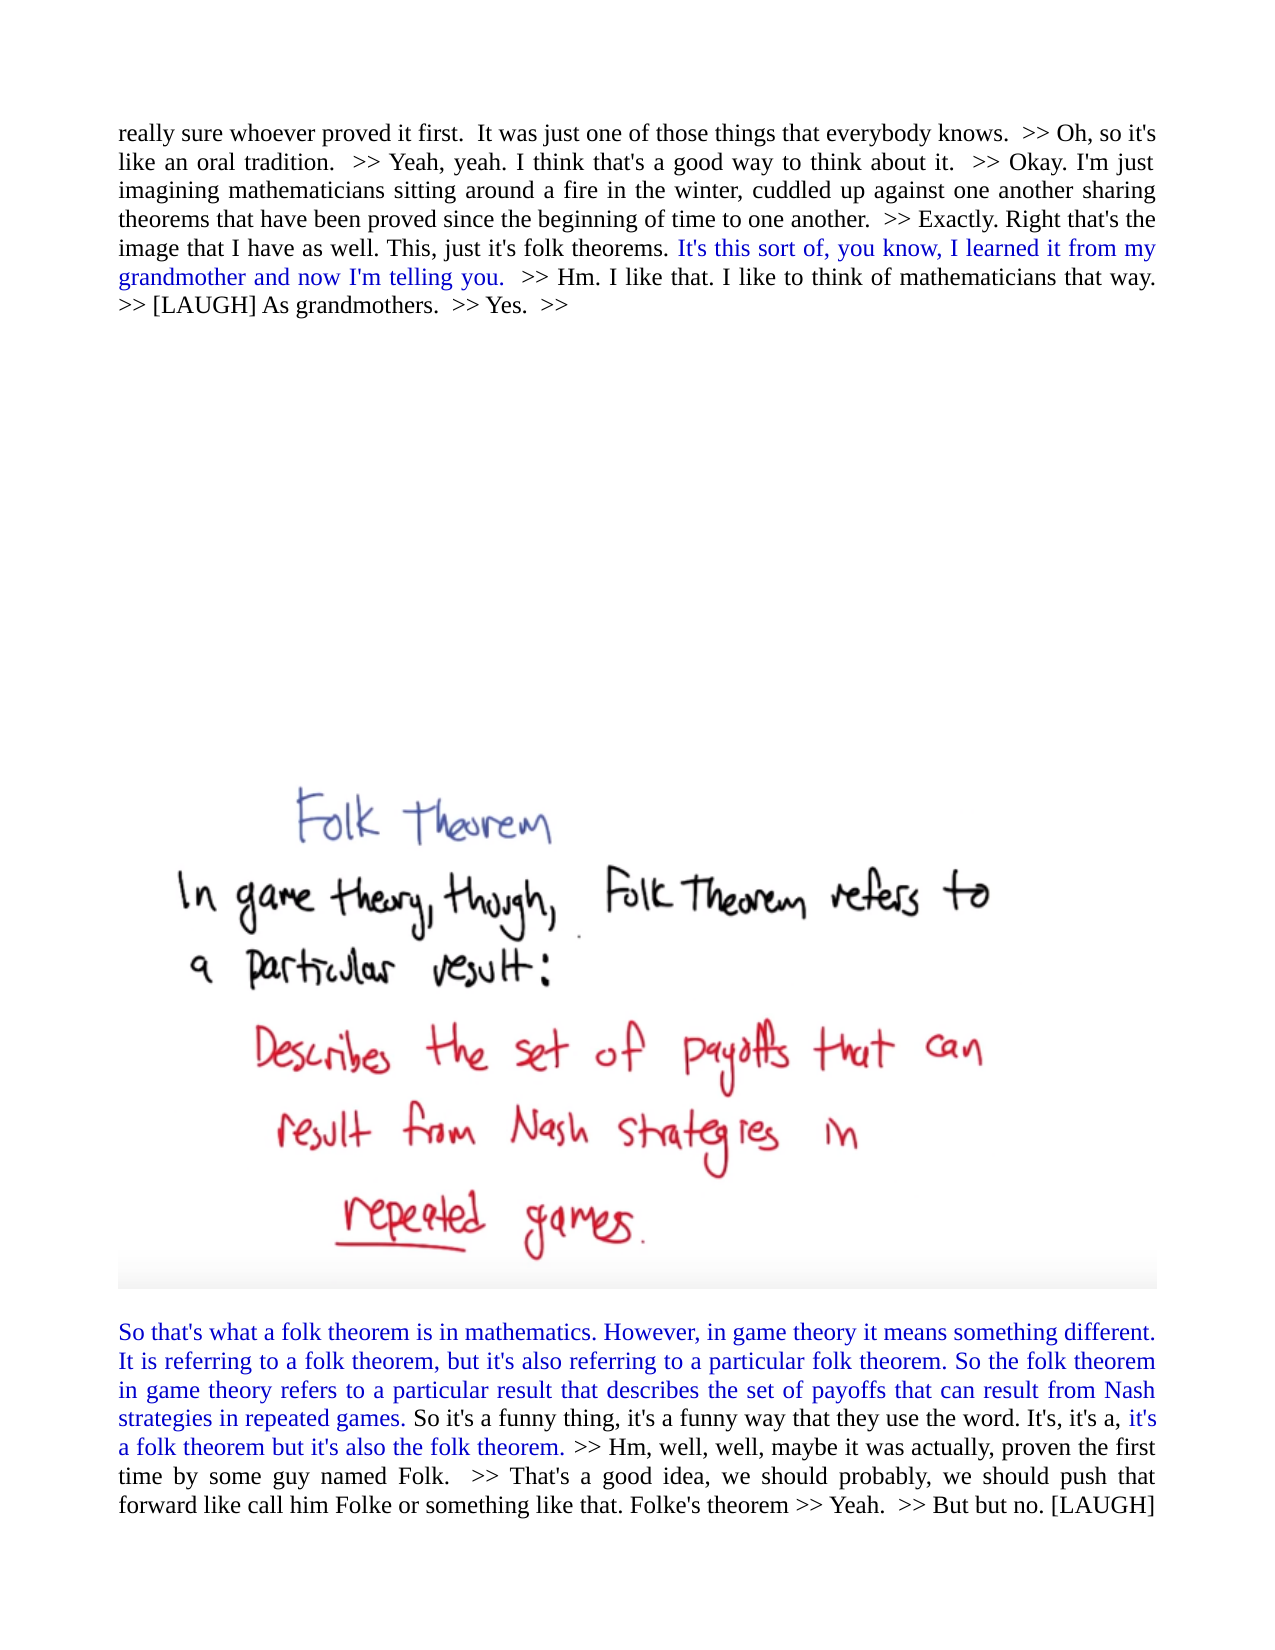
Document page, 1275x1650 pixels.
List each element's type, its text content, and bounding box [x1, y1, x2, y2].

text really sure whoever proved it first. It was just one of those things that everybody knows. >> Oh, so it's like an oral tradition. >> Yeah, yeah. I think that's a good way to think about it. >> Okay. I'm just imagining mathematicians sitting around a fire in the winter, cuddled up against one another sharing theorems that have been proved since the beginning of time to one another. >> Exactly. Right that's the image that I have as well. This, just it's folk theorems. It's this sort of, you know, I learned it from my grandmother and now I'm telling you. >> Hm. I like that. I like to think of mathematicians that way. >> [LAUGH] As grandmothers. >> Yes. >> [118, 118, 1157, 319]
picture [118, 779, 1157, 1289]
text So that's what a folk theorem is in mathematics. However, in game theory it means something different. It is referring to a folk theorem, but it's also referring to a particular folk theorem. So the folk theorem in game theory refers to a particular result that describes the set of payoffs that can result from Nash strategies in repeated games. So it's a funny thing, it's a funny way that they use the word. It's, it's a, it's a folk theorem but it's also the folk theorem. >> Hm, well, well, maybe it was actually, proven the first time by some guy named Folk. >> That's a good idea, we should probably, we should push that forward like call him Folke or something like that. Folke's theorem >> Yeah. >> But but no. [LAUGH] [118, 1317, 1157, 1518]
